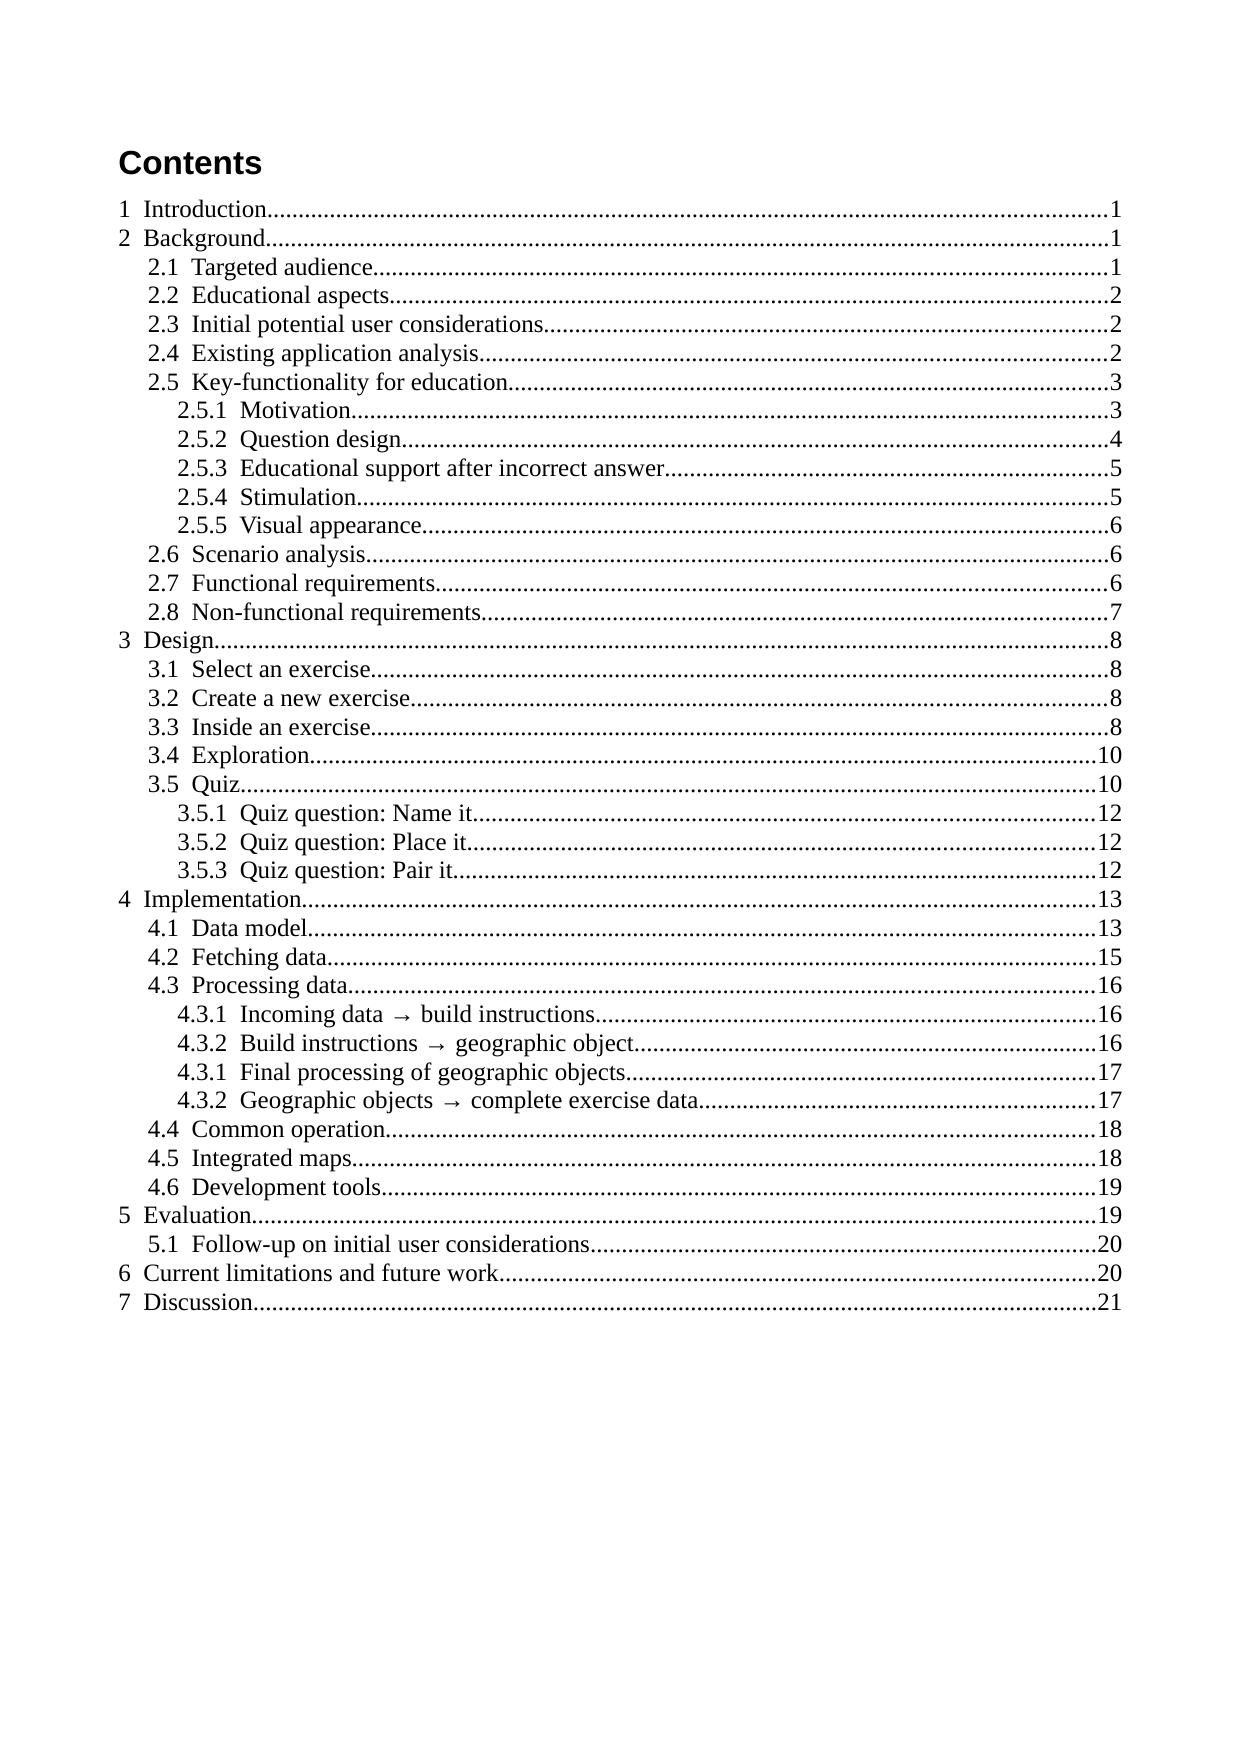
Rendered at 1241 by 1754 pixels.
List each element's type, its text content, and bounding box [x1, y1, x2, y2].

text 1 Introduction 1 [118, 194, 1122, 223]
text 4.1 Data model 13 [148, 913, 1122, 942]
text 3.5.2 Quiz question: Place it 12 [177, 827, 1122, 855]
text 2.5.2 Question design 4 [177, 424, 1122, 453]
text 4.5 Integrated maps 18 [148, 1143, 1122, 1172]
text 4.6 Development tools 19 [148, 1172, 1122, 1200]
text 4 Implementation 13 [118, 884, 1122, 913]
text 3 Design 8 [118, 625, 1122, 654]
text 5.1 Follow-up on initial user considerations 20 [148, 1229, 1122, 1258]
subtitle Contents [118, 143, 1122, 182]
text 2.5.5 Visual appearance 6 [177, 510, 1122, 539]
text 2.2 Educational aspects 2 [148, 280, 1122, 309]
text 2.5 Key-functionality for education 3 [148, 367, 1122, 395]
text 4.3.2 Geographic objects → complete exercise data 17 [177, 1085, 1122, 1114]
text 4.3 Processing data 16 [148, 970, 1122, 999]
text 3.3 Inside an exercise 8 [148, 712, 1122, 740]
text 2.5.1 Motivation 3 [177, 395, 1122, 424]
text 3.1 Select an exercise 8 [148, 654, 1122, 683]
text 2.7 Functional requirements 6 [148, 568, 1122, 597]
text 2.4 Existing application analysis 2 [148, 338, 1122, 367]
text 3.5 Quiz 10 [148, 769, 1122, 798]
text 2.5.4 Stimulation 5 [177, 482, 1122, 510]
text 3.5.1 Quiz question: Name it 12 [177, 798, 1122, 827]
text 2.5.3 Educational support after incorrect answer 5 [177, 453, 1122, 482]
text 2.1 Targeted audience 1 [148, 252, 1122, 280]
text 2 Background 1 [118, 223, 1122, 252]
text 4.3.2 Build instructions → geographic object 16 [177, 1028, 1122, 1057]
text 3.5.3 Quiz question: Pair it 12 [177, 855, 1122, 884]
text 4.3.1 Final processing of geographic objects 17 [177, 1057, 1122, 1085]
text 4.3.1 Incoming data → build instructions 16 [177, 999, 1122, 1028]
text 3.4 Exploration 10 [148, 740, 1122, 769]
text 5 Evaluation 19 [118, 1200, 1122, 1229]
text 6 Current limitations and future work 20 [118, 1258, 1122, 1287]
text 7 Discussion 21 [118, 1287, 1122, 1315]
text 2.6 Scenario analysis 6 [148, 539, 1122, 568]
text 4.2 Fetching data 15 [148, 942, 1122, 970]
text 2.3 Initial potential user considerations 2 [148, 309, 1122, 338]
text 2.8 Non-functional requirements 7 [148, 597, 1122, 625]
text 3.2 Create a new exercise 8 [148, 683, 1122, 712]
text 4.4 Common operation 18 [148, 1114, 1122, 1143]
